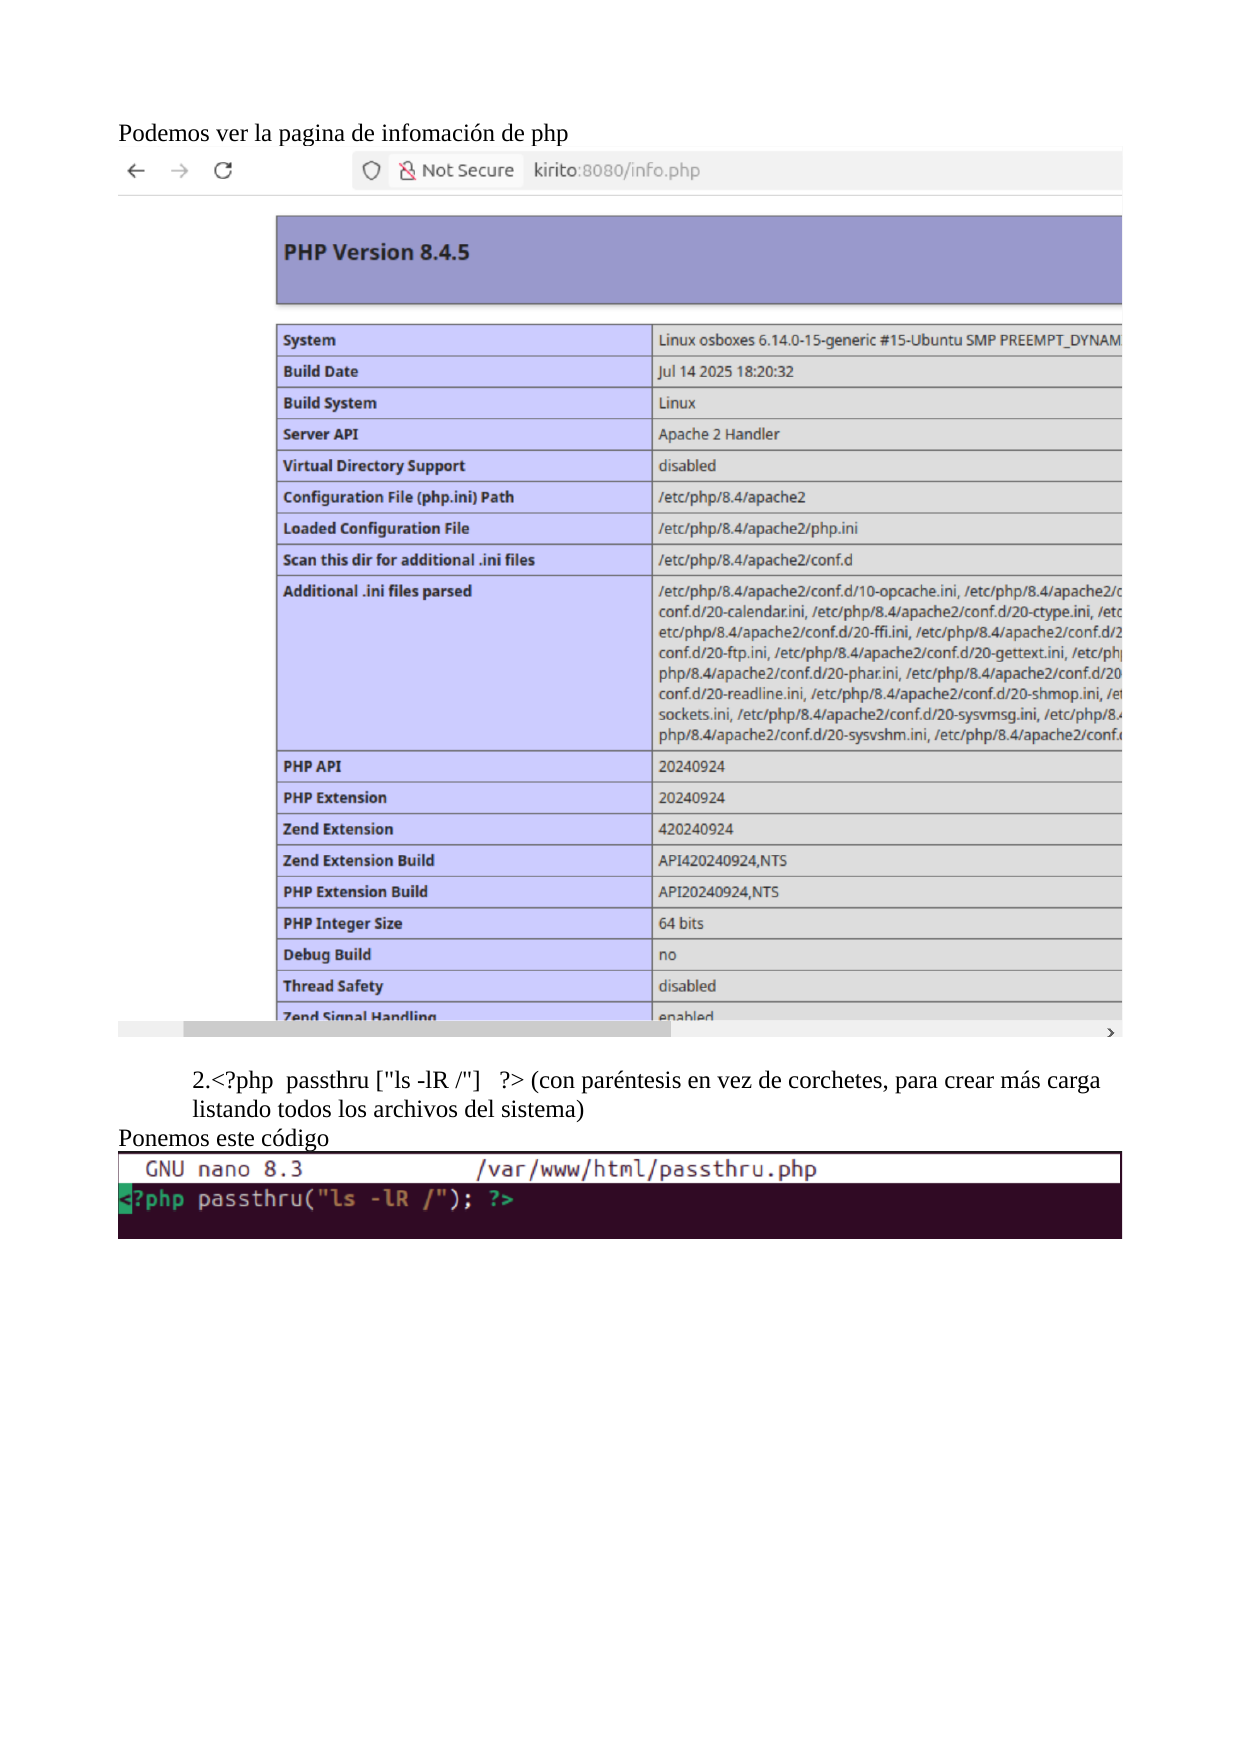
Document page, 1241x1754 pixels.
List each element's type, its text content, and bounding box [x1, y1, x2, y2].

text Ponemos este código [118, 1123, 1122, 1151]
text Podemos ver la pagina de infomación de php [118, 118, 1122, 146]
picture [118, 1151, 1123, 1239]
text 2.<?php passthru ["ls -lR /"] ?> (con paréntesis en vez de corchetes, para crear más carga listando todos los archivos del sistema) [118, 1065, 1122, 1123]
picture [118, 146, 1123, 1037]
